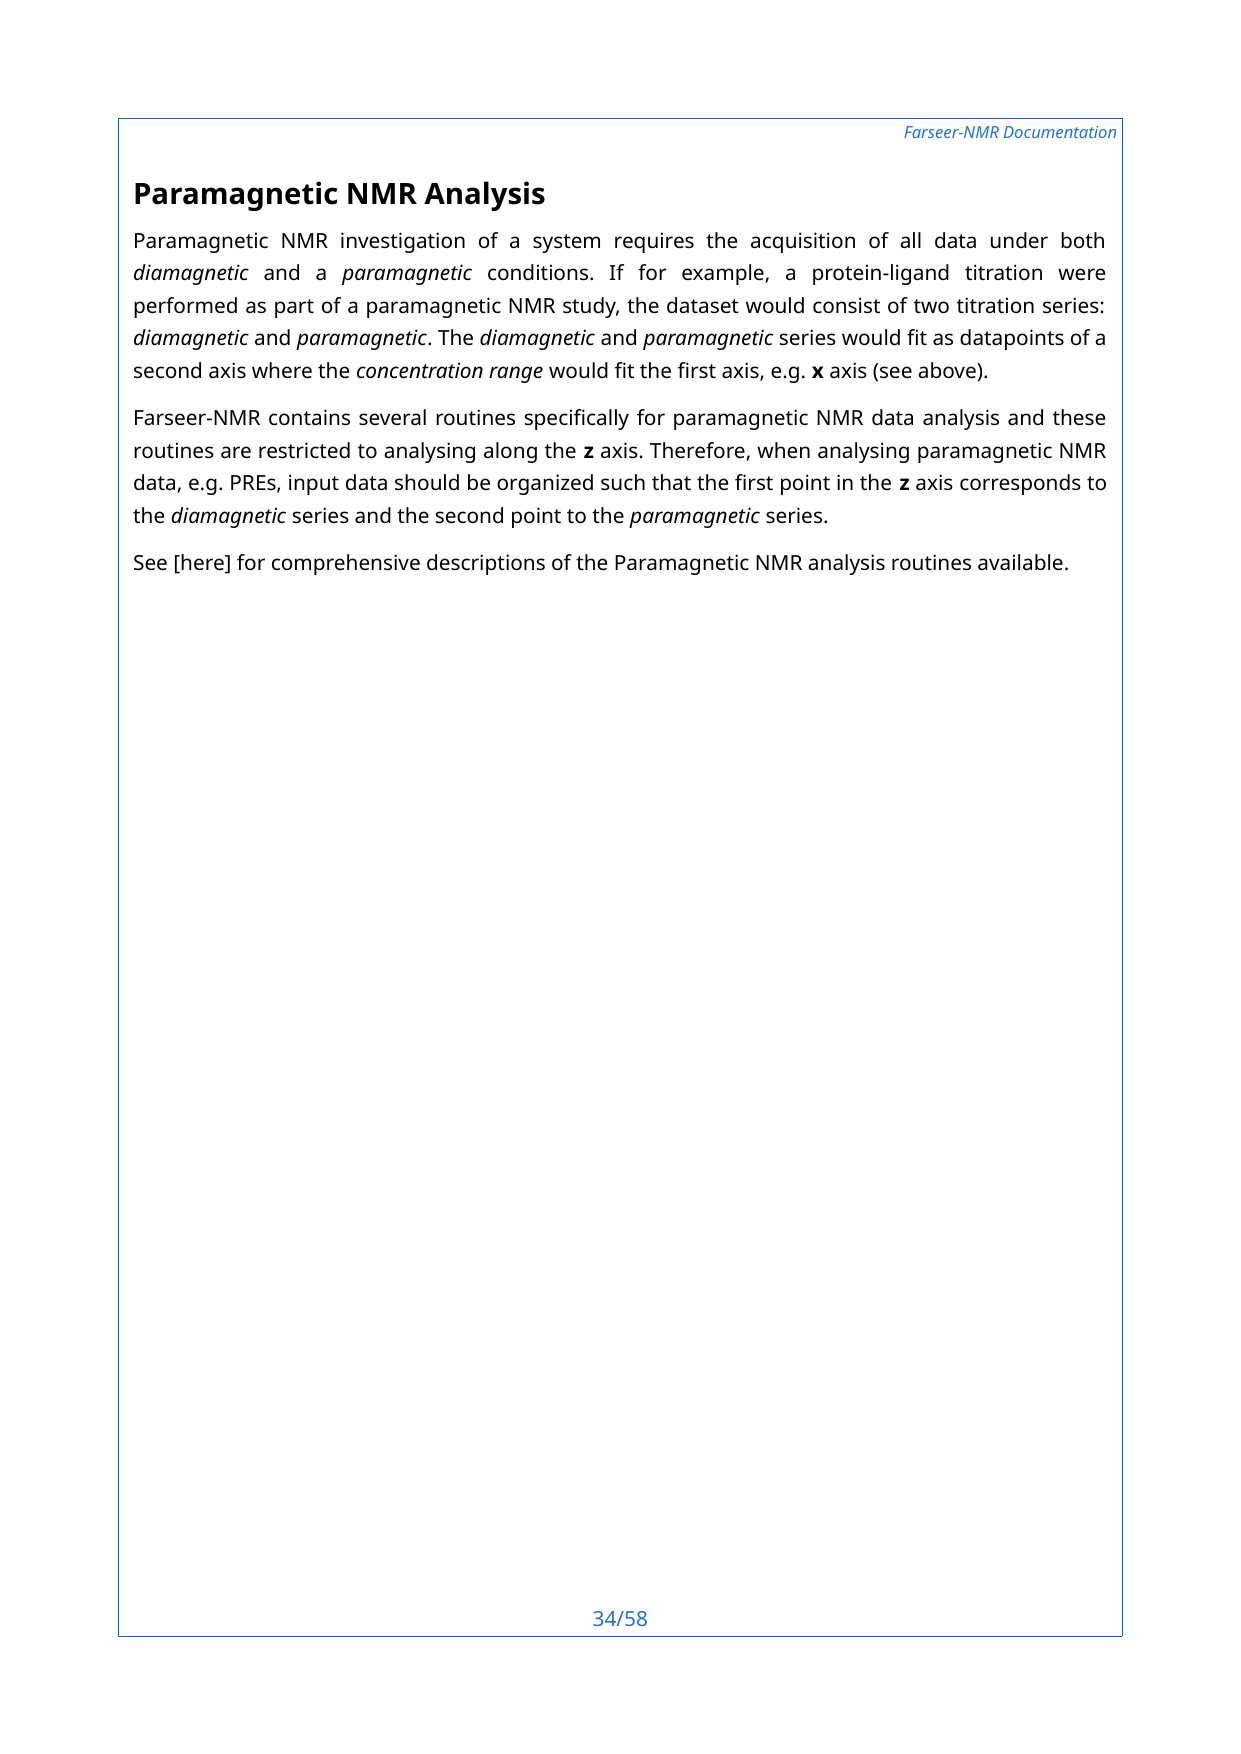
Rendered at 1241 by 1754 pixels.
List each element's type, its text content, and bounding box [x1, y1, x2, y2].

text Paramagnetic NMR investigation of a system requires the acquisition of all data under both diamagnetic and a paramagnetic conditions. If for example, a protein-ligand titration were performed as part of a paramagnetic NMR study, the dataset would consist of two titration series: diamagnetic and paramagnetic. The diamagnetic and paramagnetic series would fit as datapoints of a second axis where the concentration range would fit the first axis, e.g. x axis (see above). [133, 226, 1107, 384]
subtitle Paramagnetic NMR Analysis [133, 173, 1119, 213]
text See [here] for comprehensive descriptions of the Paramagnetic NMR analysis routines available. [133, 548, 1107, 577]
text Farseer-NMR contains several routines specifically for paramagnetic NMR data analysis and these routines are restricted to analysing along the z axis. Therefore, when analysing paramagnetic NMR data, e.g. PREs, input data should be organized such that the first point in the z axis corresponds to the diamagnetic series and the second point to the paramagnetic series. [133, 403, 1107, 529]
